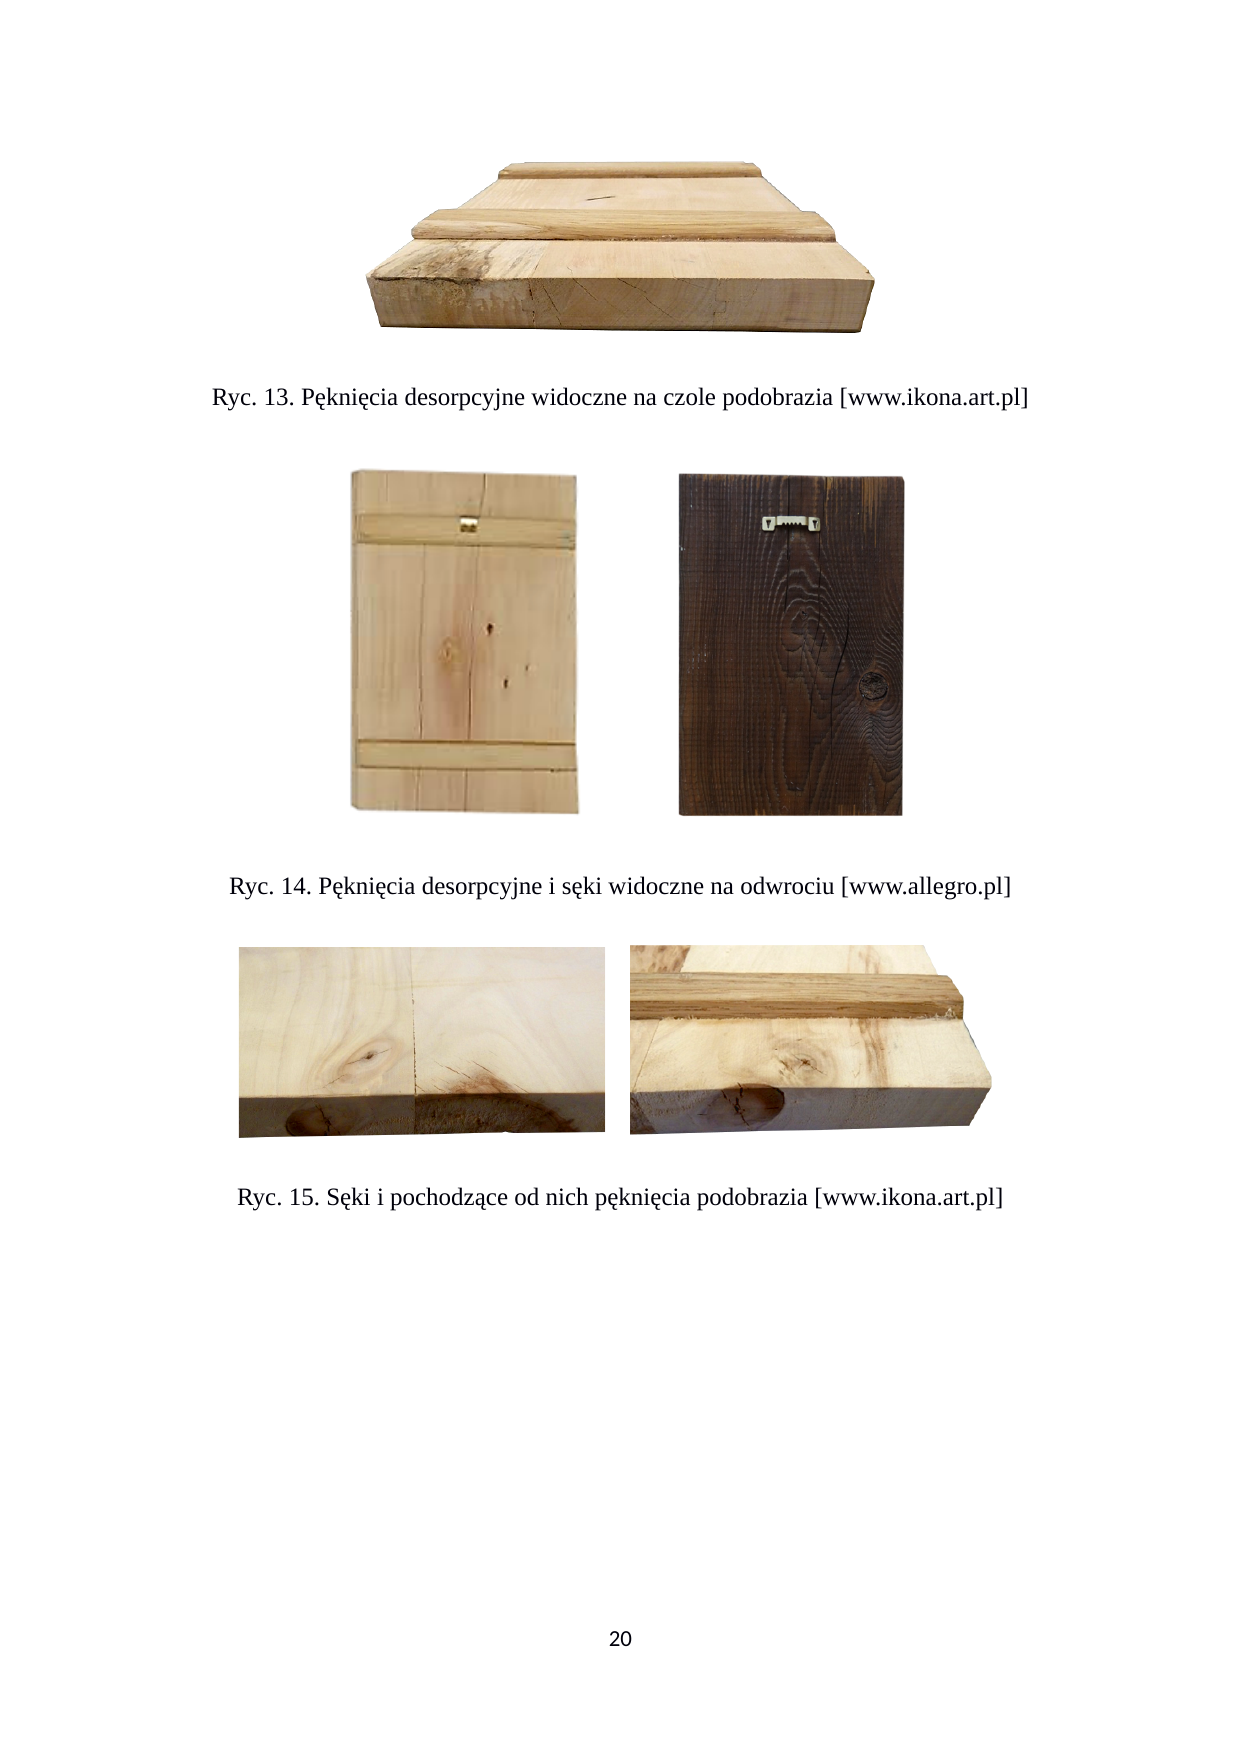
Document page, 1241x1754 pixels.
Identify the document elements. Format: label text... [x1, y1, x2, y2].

picture [305, 446, 935, 837]
text Ryc. 15. Sęki i pochodzące od nich pęknięcia podobrazia [www.ikona.art.pl] [148, 1182, 1093, 1210]
text Ryc. 13. Pęknięcia desorpcyjne widoczne na czole podobrazia [www.ikona.art.pl] [148, 382, 1093, 411]
picture [238, 938, 606, 1147]
picture [359, 147, 882, 348]
picture [620, 935, 1002, 1147]
text Ryc. 14. Pęknięcia desorpcyjne i sęki widoczne na odwrociu [www.allegro.pl] [148, 871, 1093, 900]
